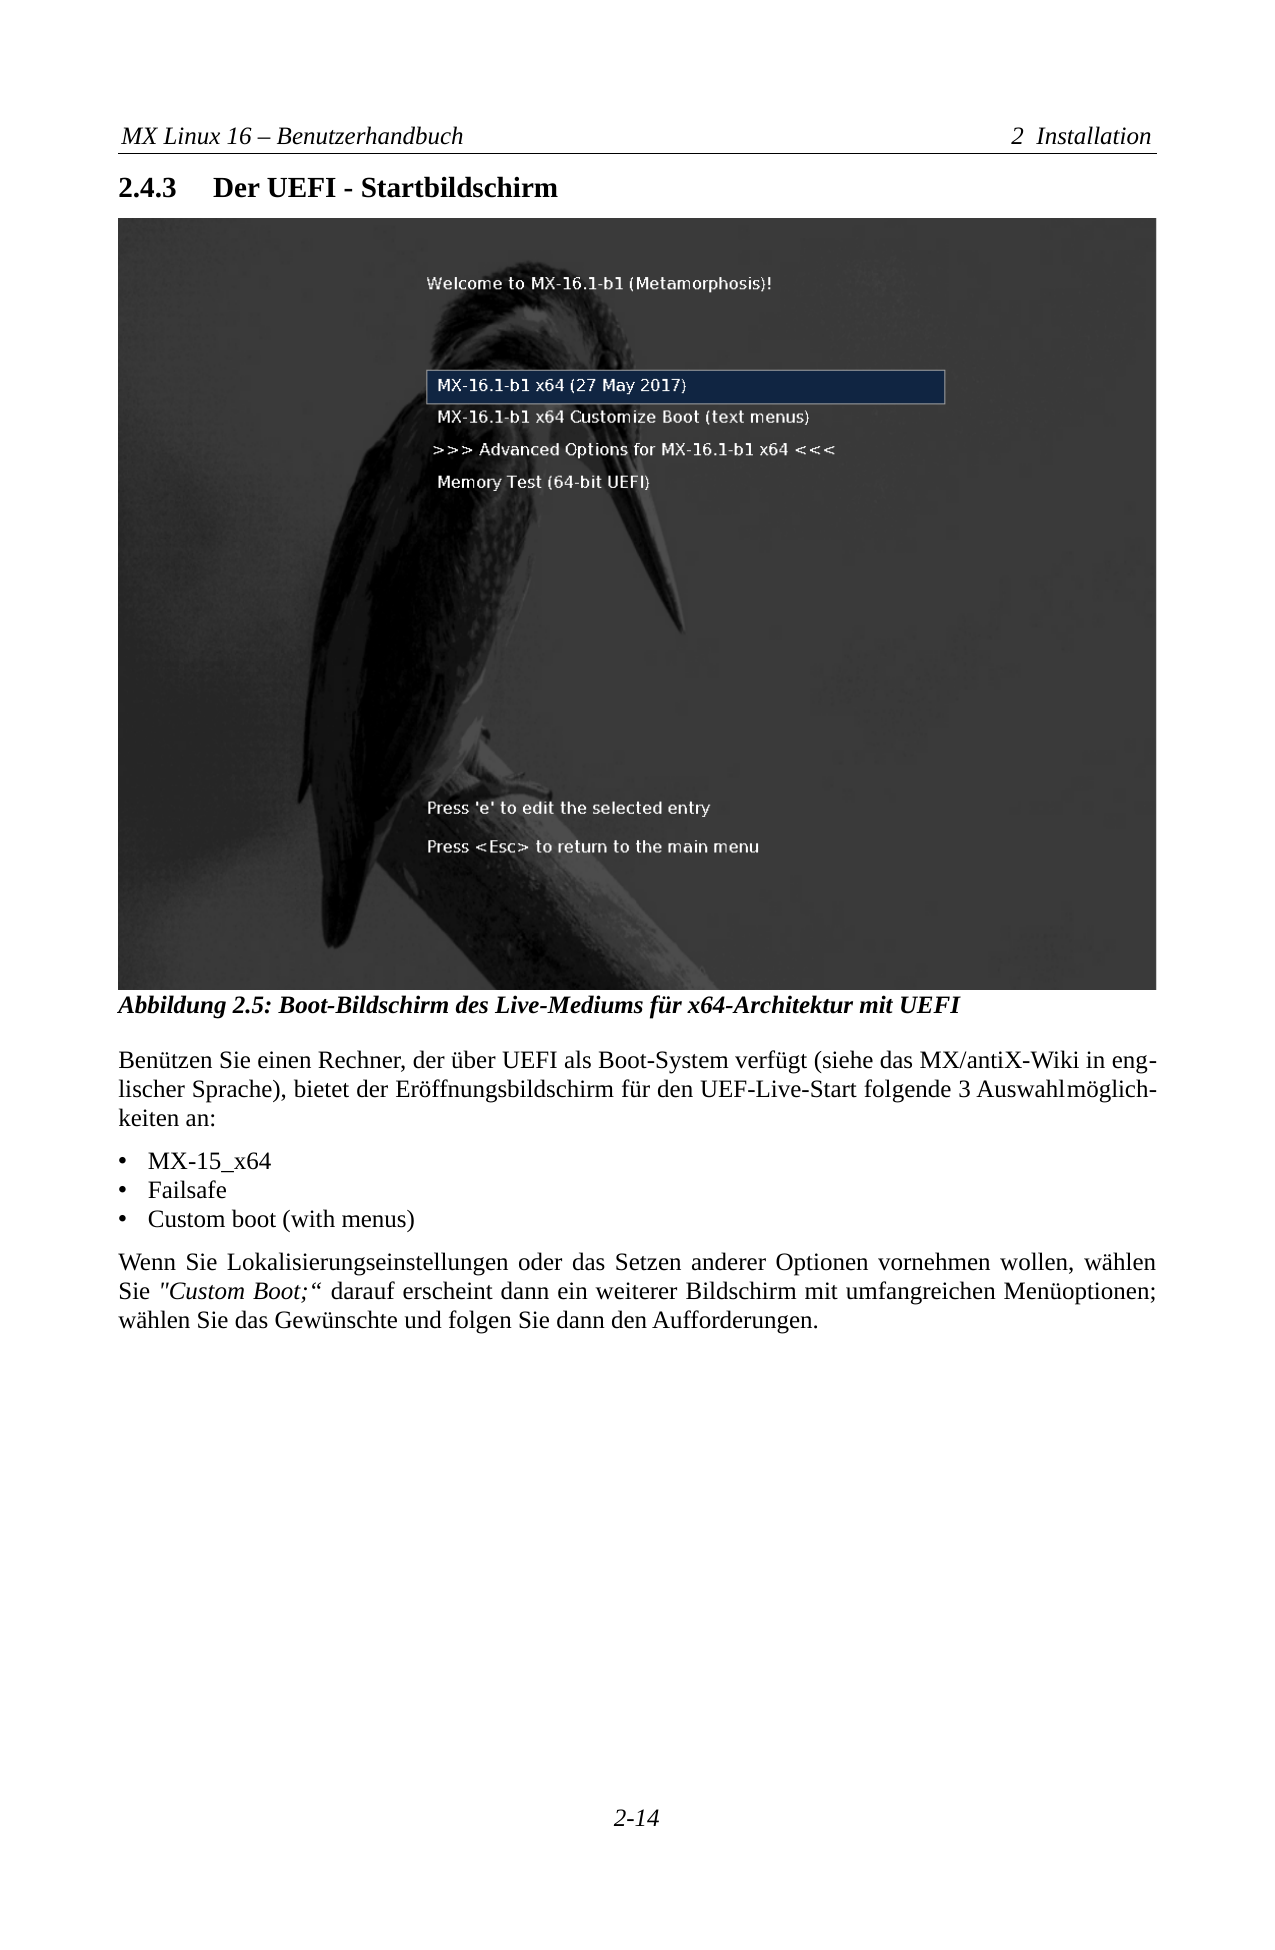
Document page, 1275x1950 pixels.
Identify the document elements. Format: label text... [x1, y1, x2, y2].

text Wenn Sie Lokalisierungseinstellungen oder das Setzen anderer Optionen vornehmen wollen, wählen Sie "Custom Boot;“ darauf erscheint dann ein weiterer Bildschirm mit umfangreichen Menüoptionen; wäh­len Sie das Gewünschte und folgen Sie dann den Aufforderungen. [118, 1247, 1157, 1334]
text Abbildung 2.5: Boot-Bildschirm des Live-Mediums für x64-Architektur mit UEFI [118, 990, 1157, 1019]
list MX-15_x64 [118, 1146, 1157, 1175]
list Failsafe [118, 1175, 1157, 1204]
text Benützen Sie einen Rechner, der über UEFI als Boot-System verfügt (siehe das MX/antiX-Wiki in eng­li­scher Spra­che), bietet der Eröffnungsbildschirm für den UEF-Live-Start folgende 3 Auswahl­mö­glich­kei­ten an: [118, 1045, 1157, 1132]
list Custom boot (with menus) [118, 1204, 1157, 1233]
picture [118, 218, 1157, 990]
subtitle 2.4.3 Der UEFI - Startbildschirm [118, 171, 1157, 204]
